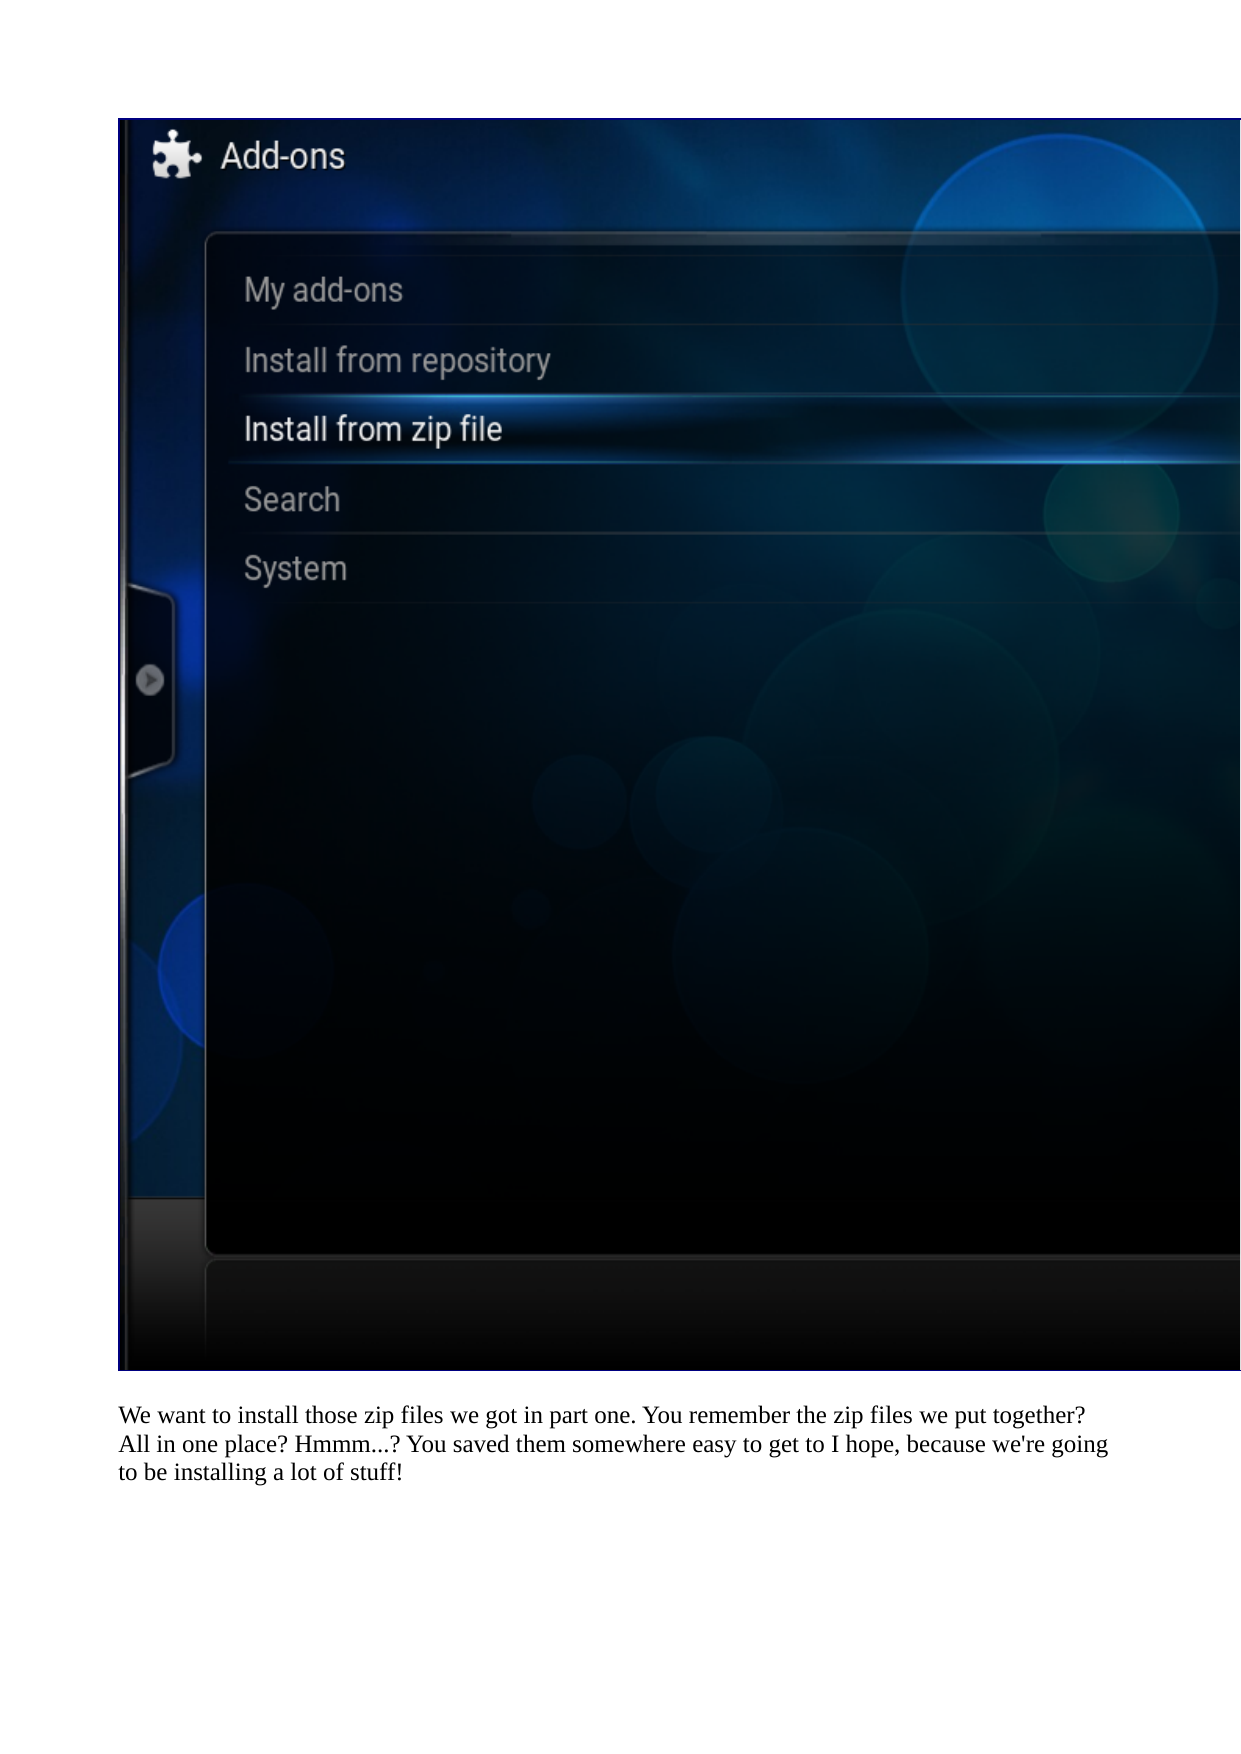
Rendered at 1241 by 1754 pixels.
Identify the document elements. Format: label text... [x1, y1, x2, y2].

picture [120, 120, 1241, 1370]
text We want to install those zip files we got in part one. You remember the zip files we put together? All in one place? Hmmm...? You saved them somewhere easy to get to I hope, because we're going to be installing a lot of stuff! [118, 1371, 1122, 1486]
